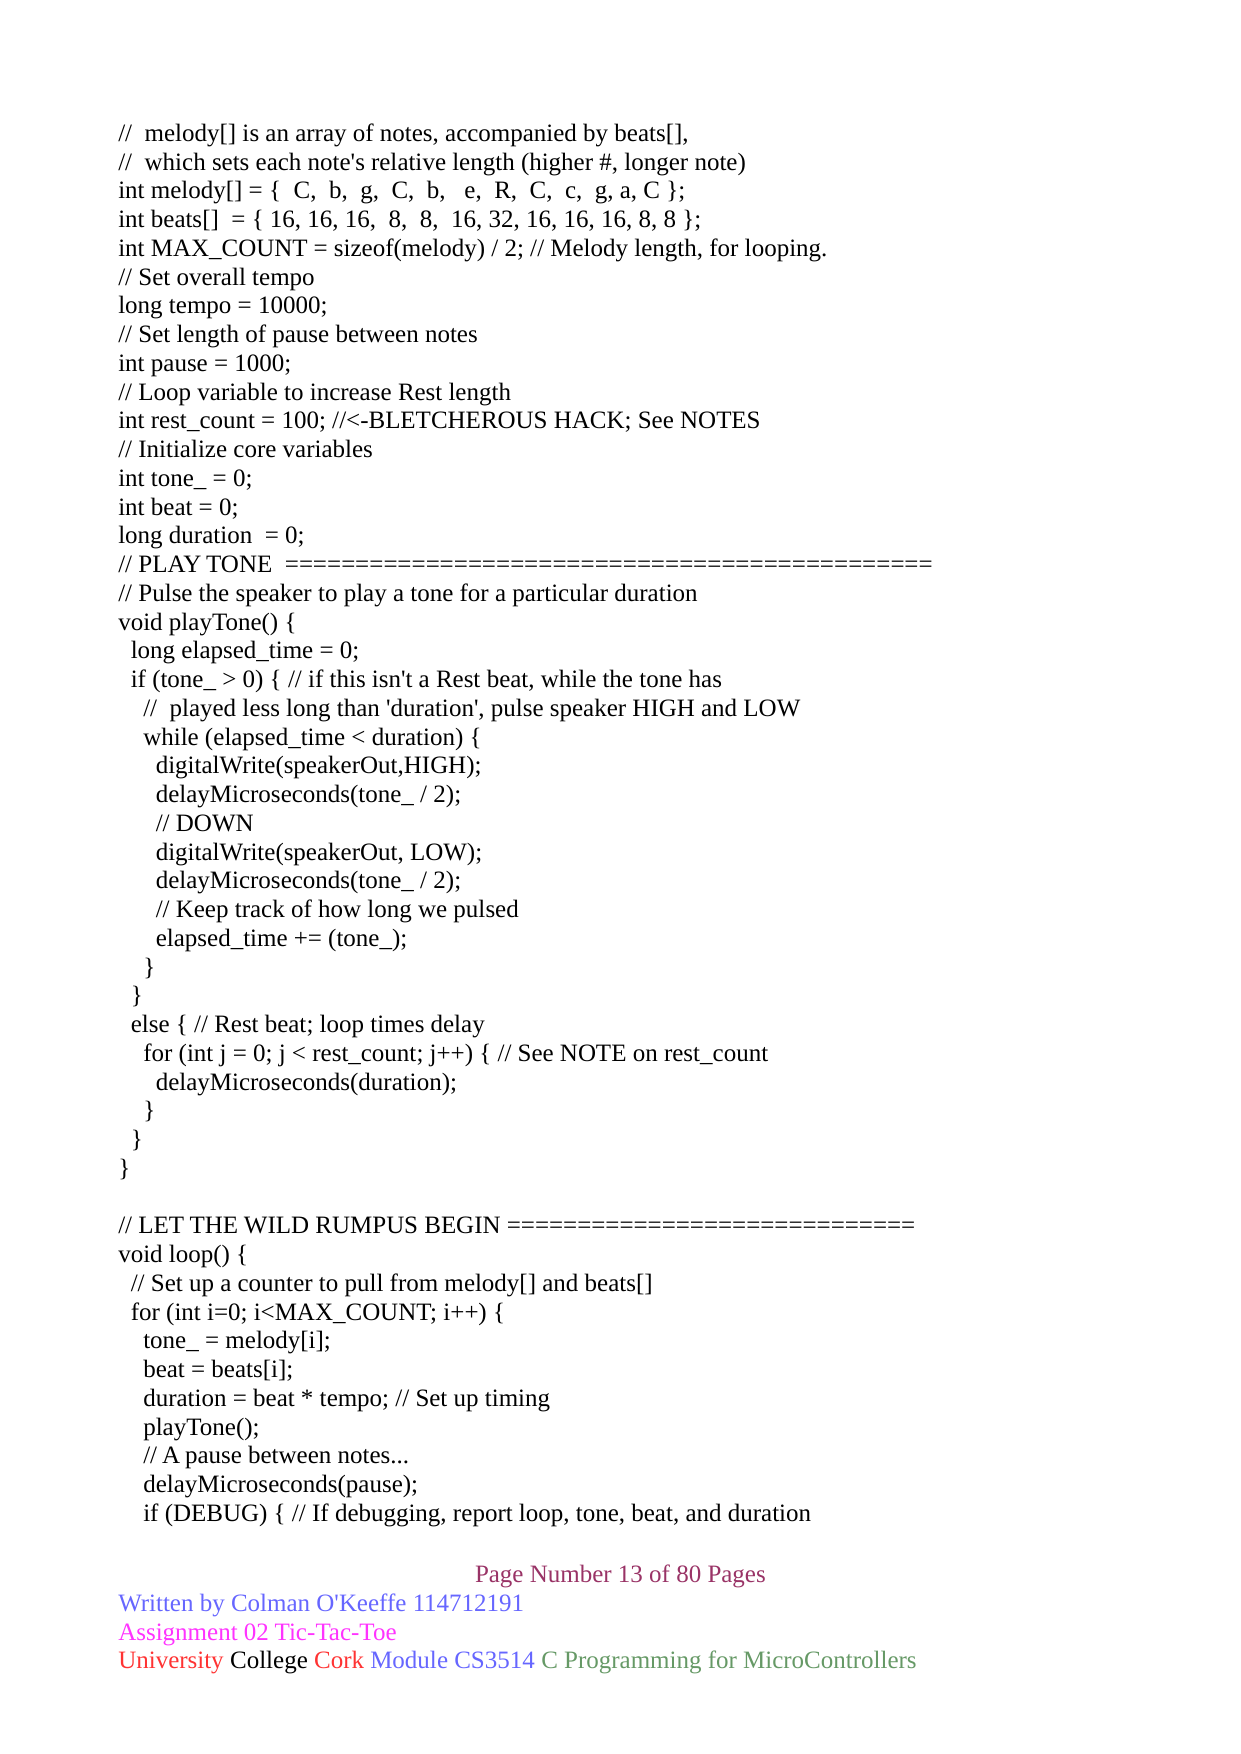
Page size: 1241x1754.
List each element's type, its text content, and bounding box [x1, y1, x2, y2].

text int MAX_COUNT = sizeof(melody) / 2; // Melody length, for looping. [118, 233, 1122, 262]
text // LET THE WILD RUMPUS BEGIN ============================= [118, 1211, 1122, 1239]
text // Set up a counter to pull from melody[] and beats[] [118, 1268, 1122, 1297]
text int tone_ = 0; [118, 463, 1122, 492]
text // A pause between notes... [118, 1441, 1122, 1469]
text // Set length of pause between notes [118, 319, 1122, 348]
text for (int i=0; i<MAX_COUNT; i++) { [118, 1297, 1122, 1326]
text int beat = 0; [118, 492, 1122, 521]
text duration = beat * tempo; // Set up timing [118, 1383, 1122, 1412]
text tone_ = melody[i]; [118, 1326, 1122, 1354]
text playTone(); [118, 1412, 1122, 1441]
text beat = beats[i]; [118, 1354, 1122, 1383]
text } [118, 1096, 1122, 1124]
text } [118, 952, 1122, 981]
text int melody[] = { C, b, g, C, b, e, R, C, c, g, a, C }; [118, 176, 1122, 204]
text // Pulse the speaker to play a tone for a particular duration [118, 578, 1122, 607]
text int beats[] = { 16, 16, 16, 8, 8, 16, 32, 16, 16, 16, 8, 8 }; [118, 204, 1122, 233]
text void loop() { [118, 1239, 1122, 1268]
text // Keep track of how long we pulsed [118, 894, 1122, 923]
text } [118, 1124, 1122, 1153]
text digitalWrite(speakerOut, LOW); [118, 837, 1122, 866]
text // played less long than 'duration', pulse speaker HIGH and LOW [118, 693, 1122, 722]
text // Set overall tempo [118, 262, 1122, 291]
text digitalWrite(speakerOut,HIGH); [118, 751, 1122, 779]
text else { // Rest beat; loop times delay [118, 1009, 1122, 1038]
text // Initialize core variables [118, 434, 1122, 463]
text long tempo = 10000; [118, 291, 1122, 319]
text int rest_count = 100; //<-BLETCHEROUS HACK; See NOTES [118, 406, 1122, 434]
text for (int j = 0; j < rest_count; j++) { // See NOTE on rest_count [118, 1038, 1122, 1067]
text // melody[] is an array of notes, accompanied by beats[], [118, 118, 1122, 147]
text void playTone() { [118, 607, 1122, 636]
text elapsed_time += (tone_); [118, 923, 1122, 952]
text } [118, 1153, 1122, 1182]
text while (elapsed_time < duration) { [118, 722, 1122, 751]
text // which sets each note's relative length (higher #, longer note) [118, 147, 1122, 176]
text delayMicroseconds(duration); [118, 1067, 1122, 1096]
text // Loop variable to increase Rest length [118, 377, 1122, 406]
text int pause = 1000; [118, 348, 1122, 377]
text long duration = 0; [118, 521, 1122, 549]
text } [118, 981, 1122, 1009]
text delayMicroseconds(tone_ / 2); [118, 866, 1122, 894]
text delayMicroseconds(pause); [118, 1469, 1122, 1498]
text // DOWN [118, 808, 1122, 837]
text // PLAY TONE ============================================== [118, 549, 1122, 578]
text long elapsed_time = 0; [118, 636, 1122, 664]
text if (tone_ > 0) { // if this isn't a Rest beat, while the tone has [118, 664, 1122, 693]
text delayMicroseconds(tone_ / 2); [118, 779, 1122, 808]
text if (DEBUG) { // If debugging, report loop, tone, beat, and duration [118, 1498, 1122, 1527]
